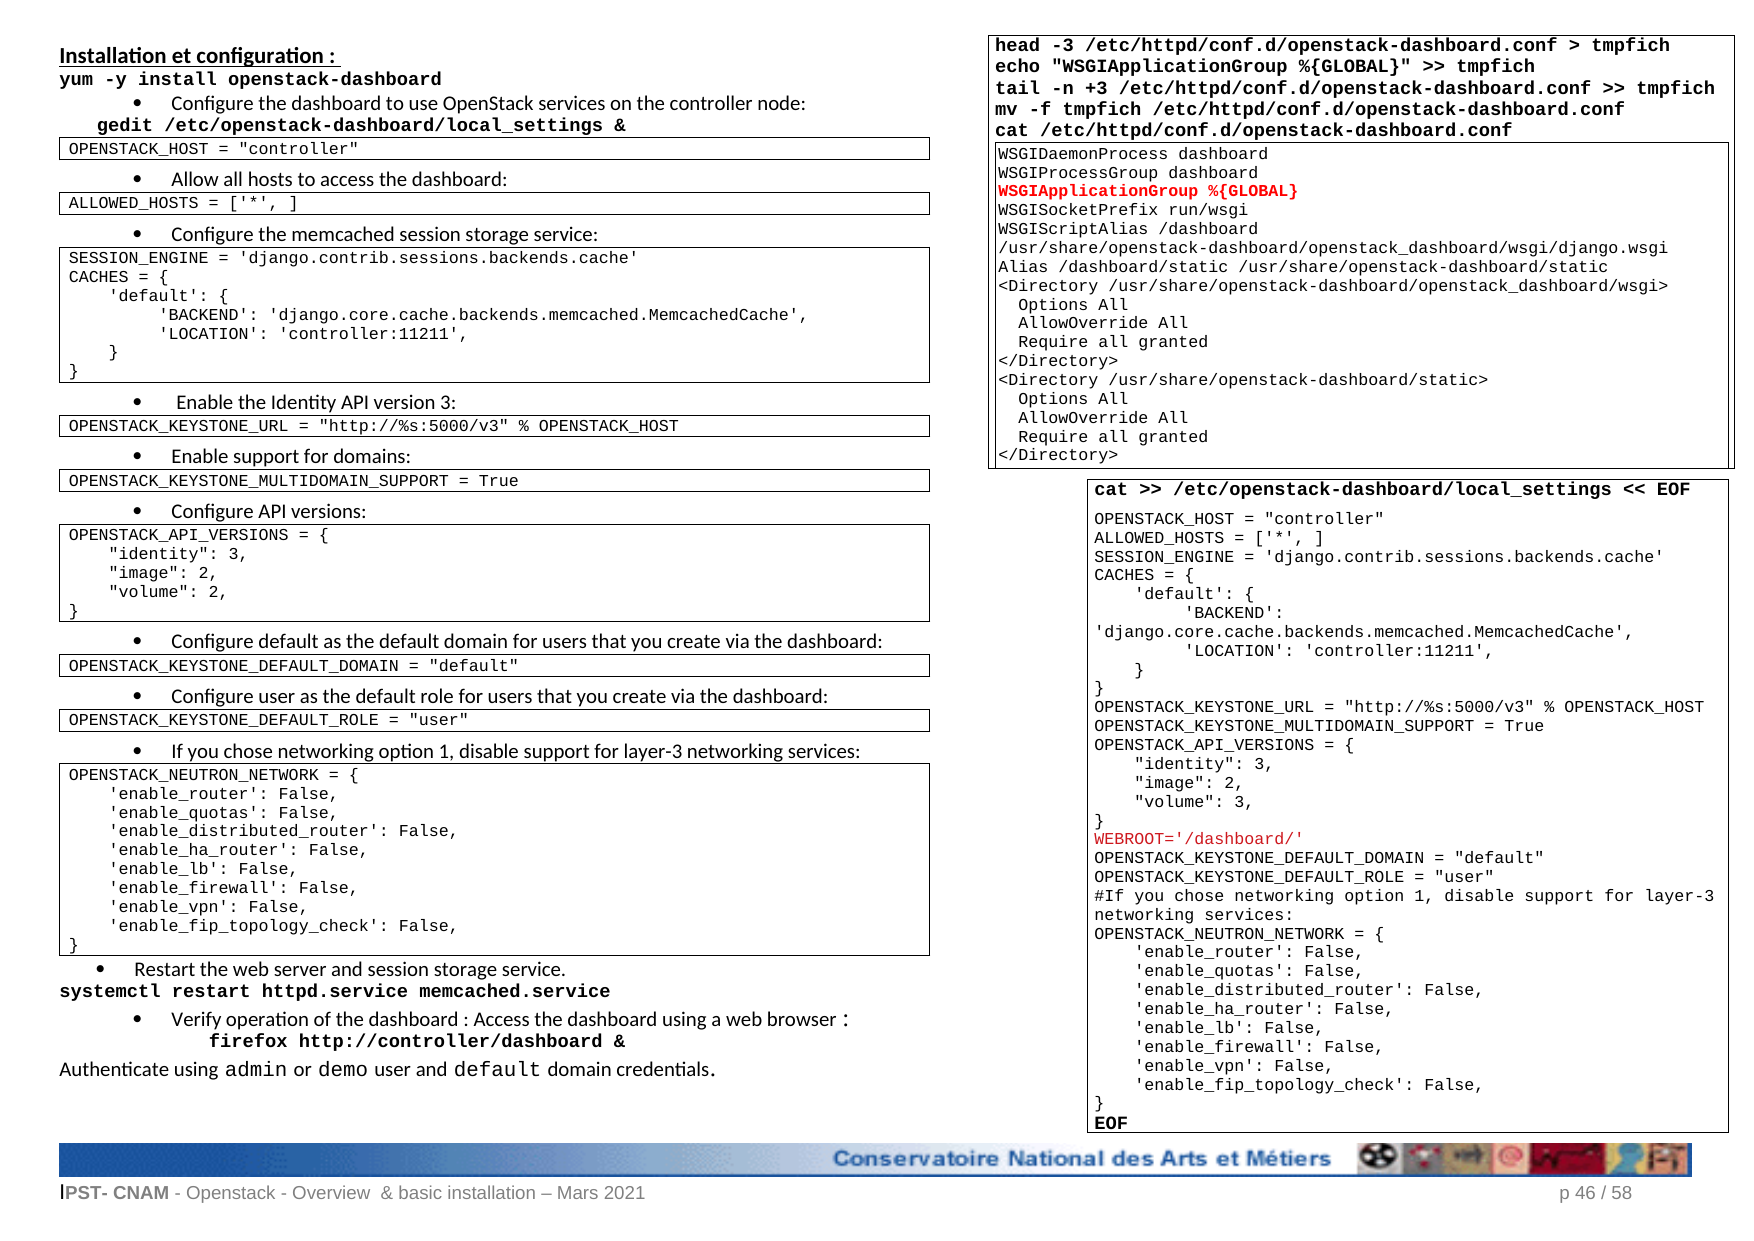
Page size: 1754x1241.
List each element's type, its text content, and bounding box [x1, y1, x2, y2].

text 'default': { [60, 284, 929, 303]
text 'enable_lb': False, [60, 858, 929, 876]
text 'enable_distributed_router': False, [1094, 982, 1722, 1001]
text Authenticate using admin or demo user and default domain credentials. [59, 1053, 1087, 1082]
list Verify operation of the dashboard : Access the dashboard using a web browser : [134, 1003, 1087, 1031]
list Configure the dashboard to use OpenStack services on the controller node: [134, 91, 988, 116]
list Configure default as the default domain for users that you create via the dashboard: [134, 628, 1087, 654]
list Enable the Identity API version 3: [134, 389, 988, 414]
text [1088, 480, 1728, 1132]
text #If you chose networking option 1, disable support for layer-3 networking services: [1094, 887, 1722, 925]
text </Directory> [996, 350, 1728, 368]
text OPENSTACK_HOST = "controller" [60, 138, 929, 159]
text tail -n +3 /etc/httpd/conf.d/openstack-dashboard.conf >> tmpfich [995, 78, 1728, 100]
list firefox http://controller/dashboard & [134, 1031, 1087, 1053]
text systemctl restart httpd.service memcached.service [59, 981, 1087, 1003]
text OPENSTACK_KEYSTONE_DEFAULT_DOMAIN = "default" [60, 655, 929, 676]
text mv -f tmpfich /etc/httpd/conf.d/openstack-dashboard.conf [995, 100, 1728, 121]
text Options All [996, 387, 1728, 406]
text <Directory /usr/share/openstack-dashboard/openstack_dashboard/wsgi> [996, 274, 1728, 293]
text 'enable_vpn': False, [1094, 1057, 1722, 1076]
text } [60, 360, 929, 382]
text OPENSTACK_API_VERSIONS = { [1094, 737, 1722, 756]
text SESSION_ENGINE = 'django.contrib.sessions.backends.cache' [60, 248, 929, 266]
text OPENSTACK_KEYSTONE_DEFAULT_DOMAIN = "default" [1094, 850, 1722, 869]
text Options All [996, 293, 1728, 312]
text 'enable_vpn': False, [60, 895, 929, 914]
text 'enable_router': False, [60, 782, 929, 801]
text "volume": 3, [1094, 793, 1722, 812]
text yum -y install openstack-dashboard [59, 69, 988, 91]
text OPENSTACK_HOST = "controller" [1094, 510, 1722, 529]
text "identity": 3, [1094, 756, 1722, 774]
text 'enable_distributed_router': False, [60, 820, 929, 839]
text <Directory /usr/share/openstack-dashboard/static> [996, 368, 1728, 387]
text 'enable_router': False, [1094, 944, 1722, 963]
text Installation et configuration : [59, 41, 988, 69]
text WSGIDaemonProcess dashboard [996, 143, 1728, 161]
text OPENSTACK_KEYSTONE_URL = "http://%s:5000/v3" % OPENSTACK_HOST [1094, 699, 1722, 718]
list If you chose networking option 1, disable support for layer-3 networking services: [134, 738, 1087, 763]
text OPENSTACK_NEUTRON_NETWORK = { [1094, 925, 1722, 944]
list Configure the memcached session storage service: [134, 221, 988, 247]
text 'enable_firewall': False, [60, 876, 929, 895]
text gedit /etc/openstack-dashboard/local_settings & [97, 116, 988, 137]
text EOF [1094, 1114, 1722, 1132]
list Restart the web server and session storage service. [97, 956, 1087, 981]
text } [1094, 661, 1722, 680]
text Alias /dashboard/static /usr/share/openstack-dashboard/static [996, 255, 1728, 274]
text CACHES = { [60, 266, 929, 284]
text </Directory> [996, 444, 1728, 468]
list Configure user as the default role for users that you create via the dashboard: [134, 683, 1087, 709]
text 'BACKEND': 'django.core.cache.backends.memcached.MemcachedCache', [1094, 605, 1722, 642]
text 'enable_firewall': False, [1094, 1038, 1722, 1057]
text head -3 /etc/httpd/conf.d/openstack-dashboard.conf > tmpfich [995, 36, 1728, 57]
text 'LOCATION': 'controller:11211', [1094, 642, 1722, 661]
text cat >> /etc/openstack-dashboard/local_settings << EOF [1094, 480, 1722, 501]
text } [1094, 812, 1722, 831]
text 'enable_fip_topology_check': False, [60, 914, 929, 933]
text WSGIScriptAlias /dashboard /usr/share/openstack-dashboard/openstack_dashboard/wsgi/django.wsgi [996, 218, 1728, 255]
text WSGISocketPrefix run/wsgi [996, 199, 1728, 218]
text 'enable_ha_router': False, [60, 839, 929, 858]
text AllowOverride All [996, 406, 1728, 425]
list Enable support for domains: [134, 444, 988, 469]
text OPENSTACK_API_VERSIONS = { [60, 525, 929, 543]
text 'enable_lb': False, [1094, 1019, 1722, 1038]
text "image": 2, [1094, 774, 1722, 793]
text OPENSTACK_KEYSTONE_URL = "http://%s:5000/v3" % OPENSTACK_HOST [60, 416, 929, 436]
text WSGIApplicationGroup %{GLOBAL} [996, 180, 1728, 199]
text 'enable_quotas': False, [60, 801, 929, 820]
text 'LOCATION': 'controller:11211', [60, 322, 929, 341]
text WEBROOT='/dashboard/' [1094, 831, 1722, 850]
text OPENSTACK_KEYSTONE_DEFAULT_ROLE = "user" [1094, 869, 1722, 887]
list Configure API versions: [134, 498, 1087, 524]
list Allow all hosts to access the dashboard: [134, 167, 988, 192]
text OPENSTACK_KEYSTONE_MULTIDOMAIN_SUPPORT = True [60, 470, 929, 491]
text 'enable_quotas': False, [1094, 963, 1722, 982]
text "image": 2, [60, 562, 929, 580]
text CACHES = { [1094, 567, 1722, 586]
text WSGIProcessGroup dashboard [996, 161, 1728, 180]
text [1728, 36, 1734, 468]
text } [1094, 1095, 1722, 1114]
text "volume": 2, [60, 580, 929, 599]
text echo "WSGIApplicationGroup %{GLOBAL}" >> tmpfich [995, 57, 1728, 78]
text } [60, 599, 929, 621]
text 'enable_fip_topology_check': False, [1094, 1076, 1722, 1095]
text [989, 36, 995, 468]
text AllowOverride All [996, 312, 1728, 331]
text Require all granted [996, 331, 1728, 350]
text OPENSTACK_KEYSTONE_DEFAULT_ROLE = "user" [60, 710, 929, 731]
text OPENSTACK_KEYSTONE_MULTIDOMAIN_SUPPORT = True [1094, 718, 1722, 737]
text SESSION_ENGINE = 'django.contrib.sessions.backends.cache' [1094, 548, 1722, 567]
text "identity": 3, [60, 543, 929, 562]
text Require all granted [996, 425, 1728, 444]
text 'enable_ha_router': False, [1094, 1001, 1722, 1019]
text } [60, 933, 929, 955]
text } [1094, 680, 1722, 699]
text ALLOWED_HOSTS = ['*', ] [60, 193, 929, 214]
text ALLOWED_HOSTS = ['*', ] [1094, 529, 1722, 548]
text 'BACKEND': 'django.core.cache.backends.memcached.MemcachedCache', [60, 303, 929, 322]
text } [60, 341, 929, 360]
text cat /etc/httpd/conf.d/openstack-dashboard.conf [995, 121, 1728, 142]
text 'default': { [1094, 586, 1722, 605]
text OPENSTACK_NEUTRON_NETWORK = { [60, 764, 929, 782]
